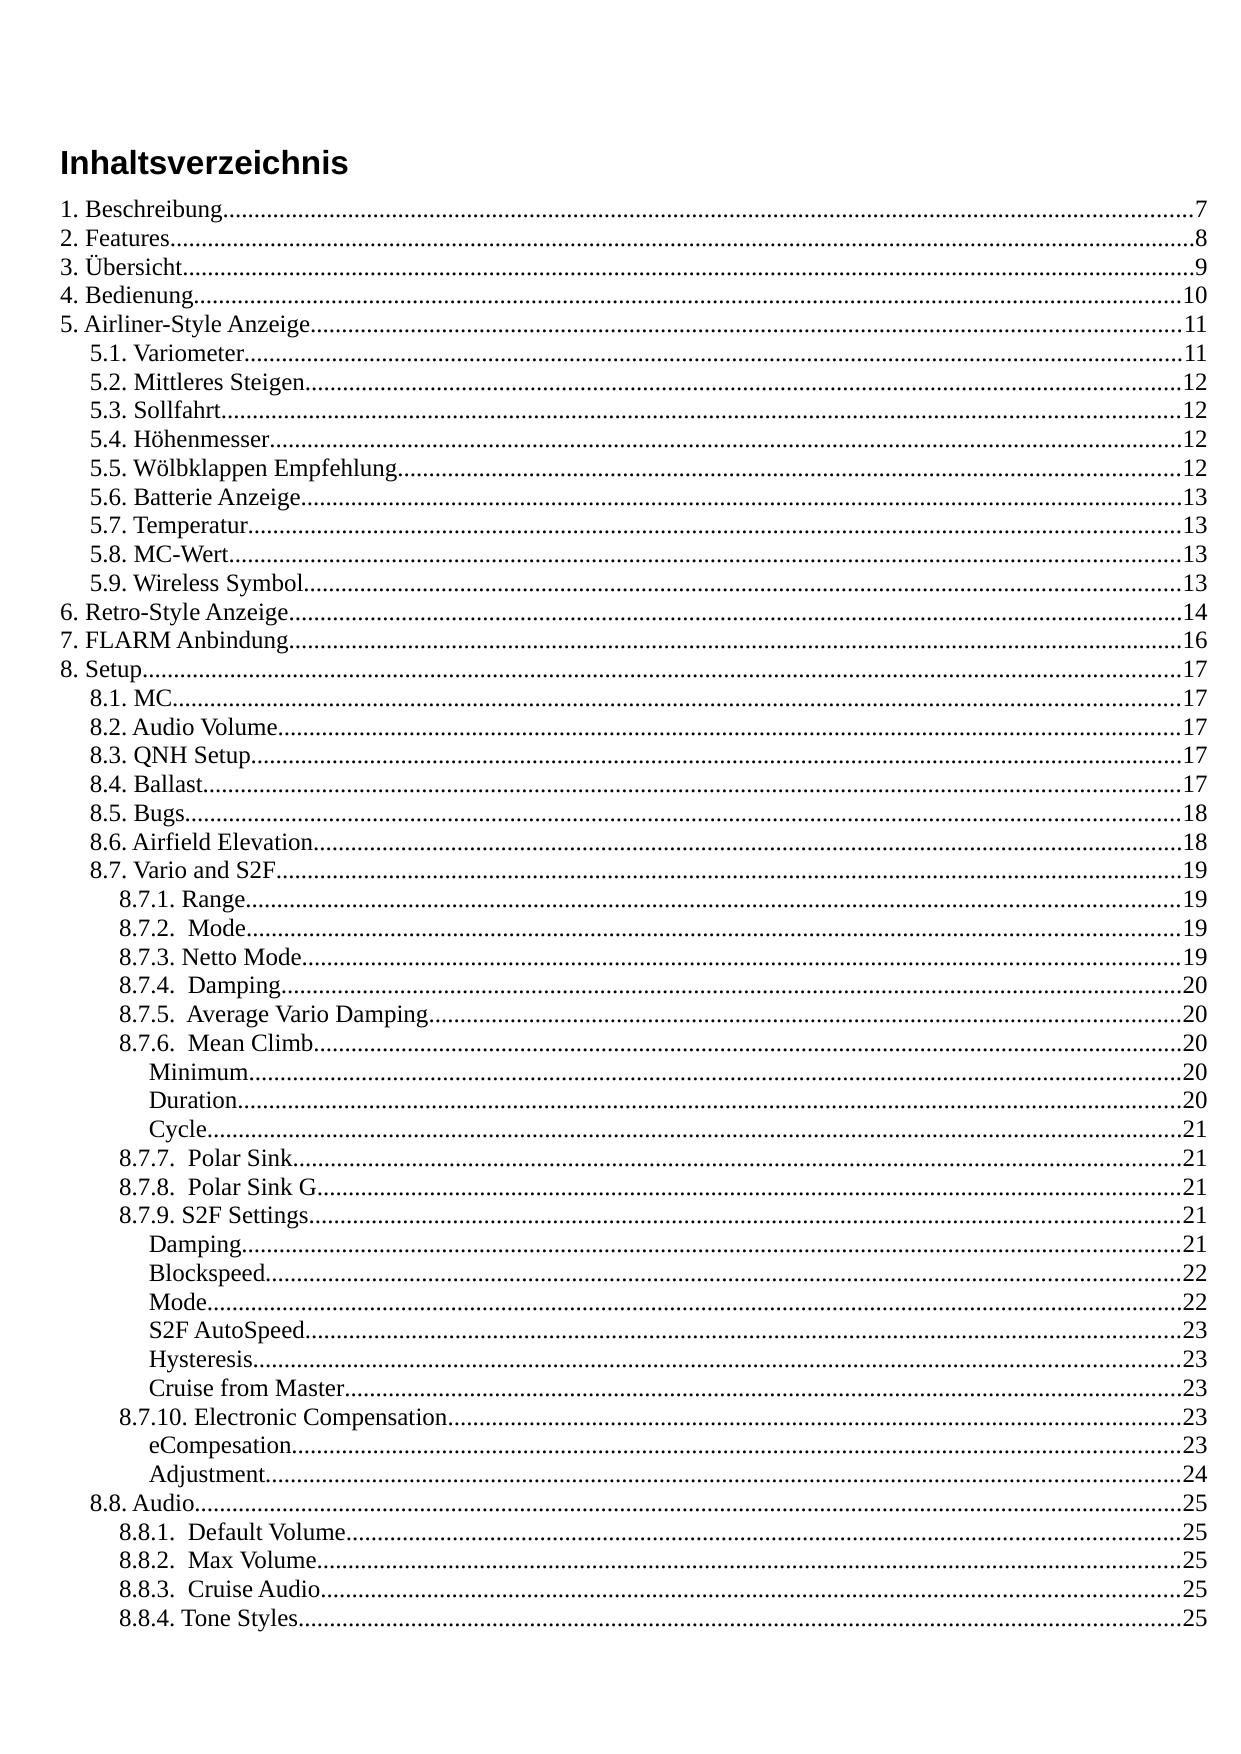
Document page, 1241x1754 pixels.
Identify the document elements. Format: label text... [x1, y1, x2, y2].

text 5.2. Mittleres Steigen 12 [89, 367, 1207, 395]
text Adjustment 24 [148, 1459, 1207, 1488]
text 8.8.3. Cruise Audio 25 [119, 1574, 1207, 1603]
text 5.4. Höhenmesser 12 [89, 424, 1207, 453]
text 8.4. Ballast 17 [89, 769, 1207, 798]
text 8.5. Bugs 18 [89, 798, 1207, 827]
text 5.8. MC-Wert 13 [89, 539, 1207, 568]
text 8.7.10. Electronic Compensation 23 [119, 1402, 1207, 1430]
text 8. Setup 17 [60, 654, 1207, 683]
text 6. Retro-Style Anzeige 14 [60, 597, 1207, 625]
text 8.2. Audio Volume 17 [89, 712, 1207, 740]
text Minimum 20 [148, 1057, 1207, 1085]
text 5.1. Variometer 11 [89, 338, 1207, 367]
text 8.7.8. Polar Sink G 21 [119, 1172, 1207, 1200]
text 8.1. MC 17 [89, 683, 1207, 712]
text 7. FLARM Anbindung 16 [60, 625, 1207, 654]
text 8.7.1. Range 19 [119, 884, 1207, 913]
text Hysteresis 23 [148, 1344, 1207, 1373]
text 5.5. Wölbklappen Empfehlung 12 [89, 453, 1207, 482]
text 5.3. Sollfahrt 12 [89, 395, 1207, 424]
text 4. Bedienung 10 [60, 280, 1207, 309]
text 1. Beschreibung 7 [60, 194, 1207, 223]
text 8.7.6. Mean Climb 20 [119, 1028, 1207, 1057]
text 8.7.9. S2F Settings 21 [119, 1200, 1207, 1229]
text 5.7. Temperatur 13 [89, 510, 1207, 539]
text 8.7. Vario and S2F 19 [89, 855, 1207, 884]
text 8.7.4. Damping 20 [119, 970, 1207, 999]
text 5.9. Wireless Symbol 13 [89, 568, 1207, 597]
text 5.6. Batterie Anzeige 13 [89, 482, 1207, 510]
text Blockspeed 22 [148, 1258, 1207, 1287]
text 8.8.1. Default Volume 25 [119, 1517, 1207, 1545]
text 8.7.3. Netto Mode 19 [119, 942, 1207, 970]
subtitle Inhaltsverzeichnis [60, 143, 1207, 182]
text 2. Features 8 [60, 223, 1207, 252]
text S2F AutoSpeed 23 [148, 1315, 1207, 1344]
text eCompesation 23 [148, 1430, 1207, 1459]
text 3. Übersicht 9 [60, 252, 1207, 280]
text Cruise from Master 23 [148, 1373, 1207, 1402]
text Mode 22 [148, 1287, 1207, 1315]
text 8.8. Audio 25 [89, 1488, 1207, 1517]
text 8.7.2. Mode 19 [119, 913, 1207, 942]
text Cycle 21 [148, 1114, 1207, 1143]
text 8.8.2. Max Volume 25 [119, 1545, 1207, 1574]
text Damping 21 [148, 1229, 1207, 1258]
text 8.7.5. Average Vario Damping 20 [119, 999, 1207, 1028]
text 8.7.7. Polar Sink 21 [119, 1143, 1207, 1172]
text 8.6. Airfield Elevation 18 [89, 827, 1207, 855]
text 5. Airliner-Style Anzeige 11 [60, 309, 1207, 338]
text 8.8.4. Tone Styles 25 [119, 1603, 1207, 1632]
text Duration 20 [148, 1085, 1207, 1114]
text 8.3. QNH Setup 17 [89, 740, 1207, 769]
